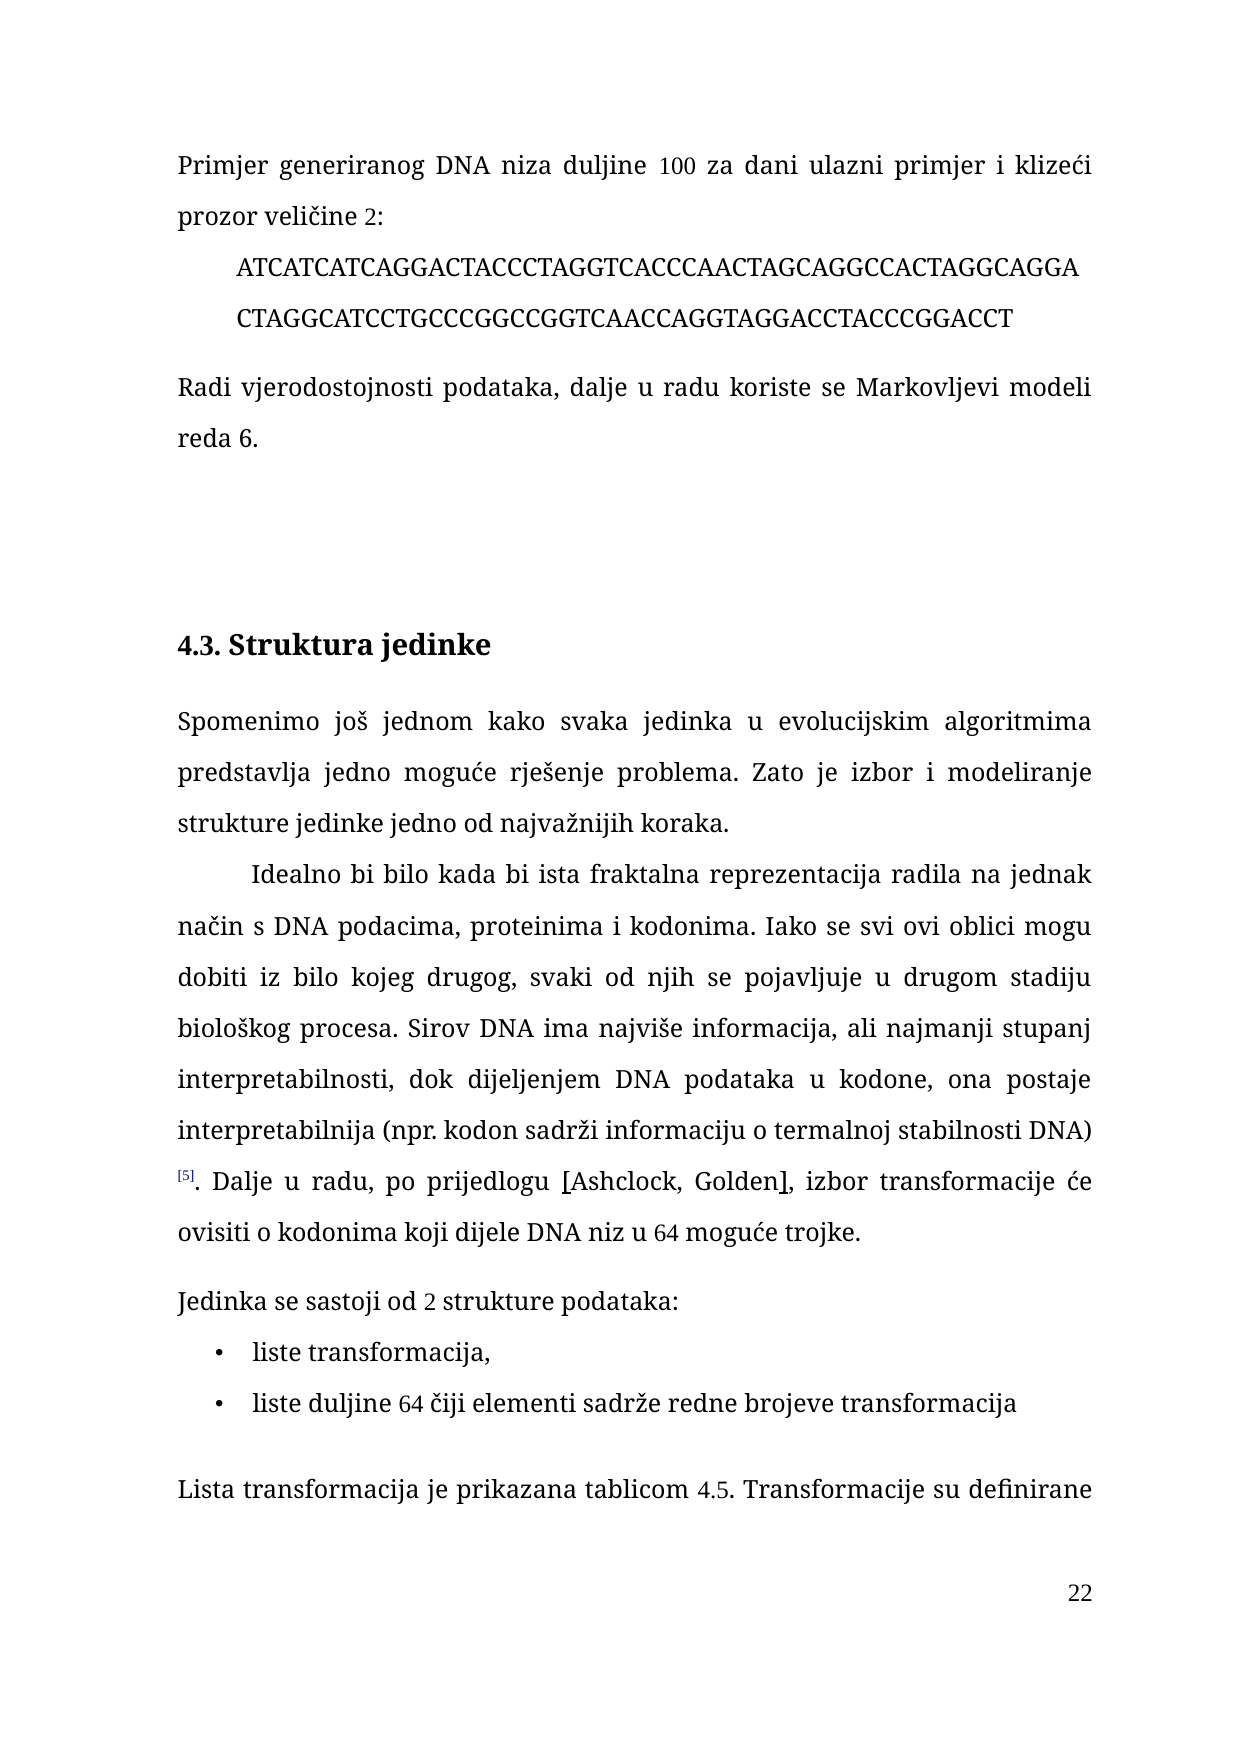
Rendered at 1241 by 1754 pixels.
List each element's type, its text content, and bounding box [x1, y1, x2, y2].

list liste transformacija, [215, 1334, 1093, 1368]
text ATCATCATCAGGACTACCCTAGGTCACCCAACTAGCAGGCCACTAGGCAGGACTAGGCATCCTGCCCGGCCGGTCAACCAGGTAGGACCTACCCGGACCT [236, 250, 1093, 335]
text Lista transformacija je prikazana tablicom 4.5. Transformacije su definirane [177, 1472, 1093, 1506]
list liste duljine 64 čiji elementi sadrže redne brojeve transformacija [215, 1385, 1093, 1419]
subtitle 4.3. Struktura jedinke [177, 625, 1093, 664]
text Spomenimo još jednom kako svaka jedinka u evolucijskim algoritmima predstavlja jedno moguće rješenje problema. Zato je izbor i modeliranje strukture jedinke jedno od najvažnijih koraka. [177, 704, 1093, 840]
text Primjer generiranog DNA niza duljine 100 za dani ulazni primjer i klizeći prozor veličine 2: [177, 148, 1093, 233]
text Radi vjerodostojnosti podataka, dalje u radu koriste se Markovljevi modeli reda 6. [177, 369, 1093, 454]
text Jedinka se sastoji od 2 strukture podataka: [177, 1283, 1093, 1317]
text Idealno bi bilo kada bi ista fraktalna reprezentacija radila na jednak način s DNA podacima, proteinima i kodonima. Iako se svi ovi oblici mogu dobiti iz bilo kojeg drugog, svaki od njih se pojavljuje u drugom stadiju biološkog procesa. Sirov DNA ima najviše informacija, ali najmanji stupanj interpretabilnosti, dok dijeljenjem DNA podataka u kodone, ona postaje interpretabilnija (npr. kodon sadrži informaciju o termalnoj stabilnosti DNA)[5]. Dalje u radu, po prijedlogu [Ashclock, Golden], izbor transformacije će ovisiti o kodonima koji dijele DNA niz u 64 moguće trojke. [177, 857, 1093, 1248]
